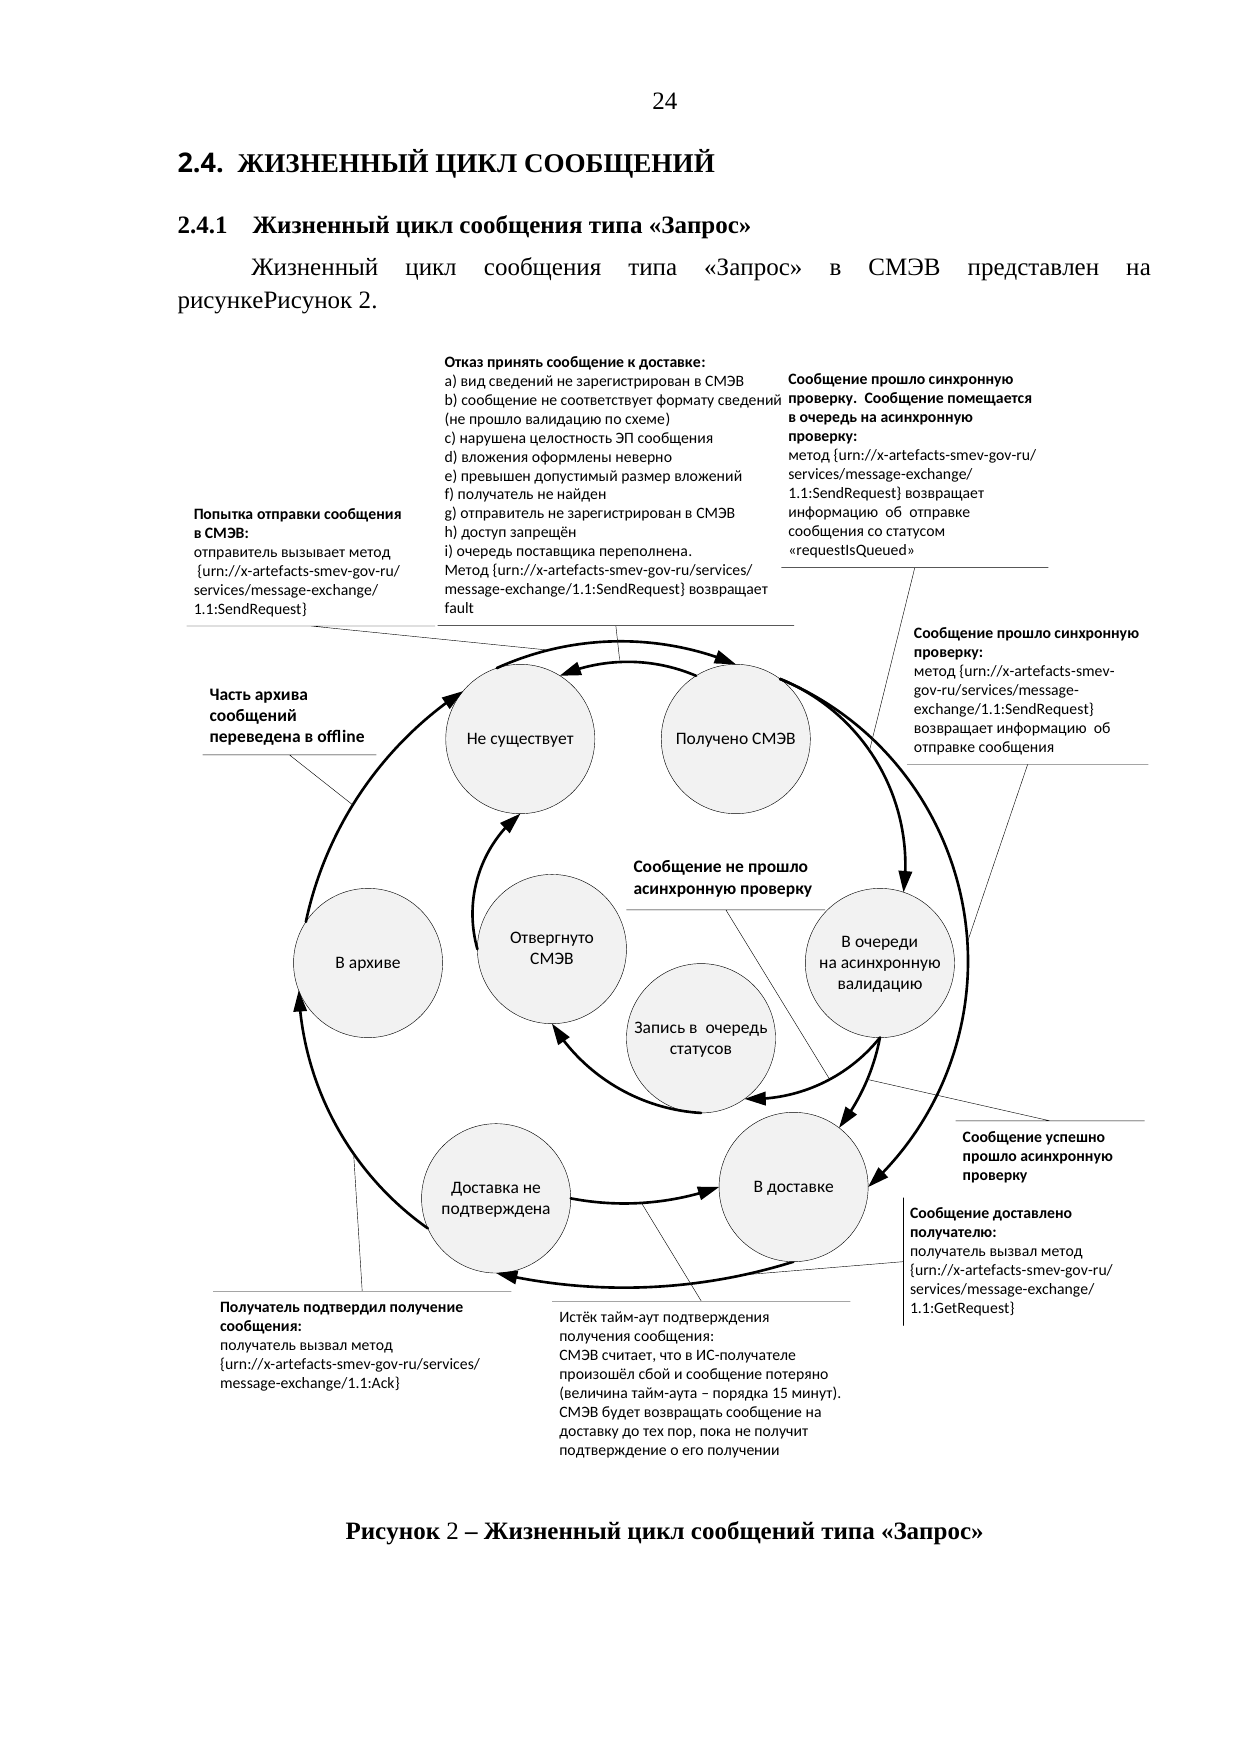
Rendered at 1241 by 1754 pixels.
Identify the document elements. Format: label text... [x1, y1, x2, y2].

text Рисунок 2 – Жизненный цикл сообщений типа «Запрос» [177, 1516, 1152, 1577]
text Жизненный цикл сообщения типа «Запрос» в СМЭВ представлен на рисункеРисунок 2. [177, 252, 1152, 313]
subtitle Жизненный цикл сообщений [177, 143, 1152, 180]
subtitle Жизненный цикл сообщения типа «Запрос» [177, 211, 1152, 239]
